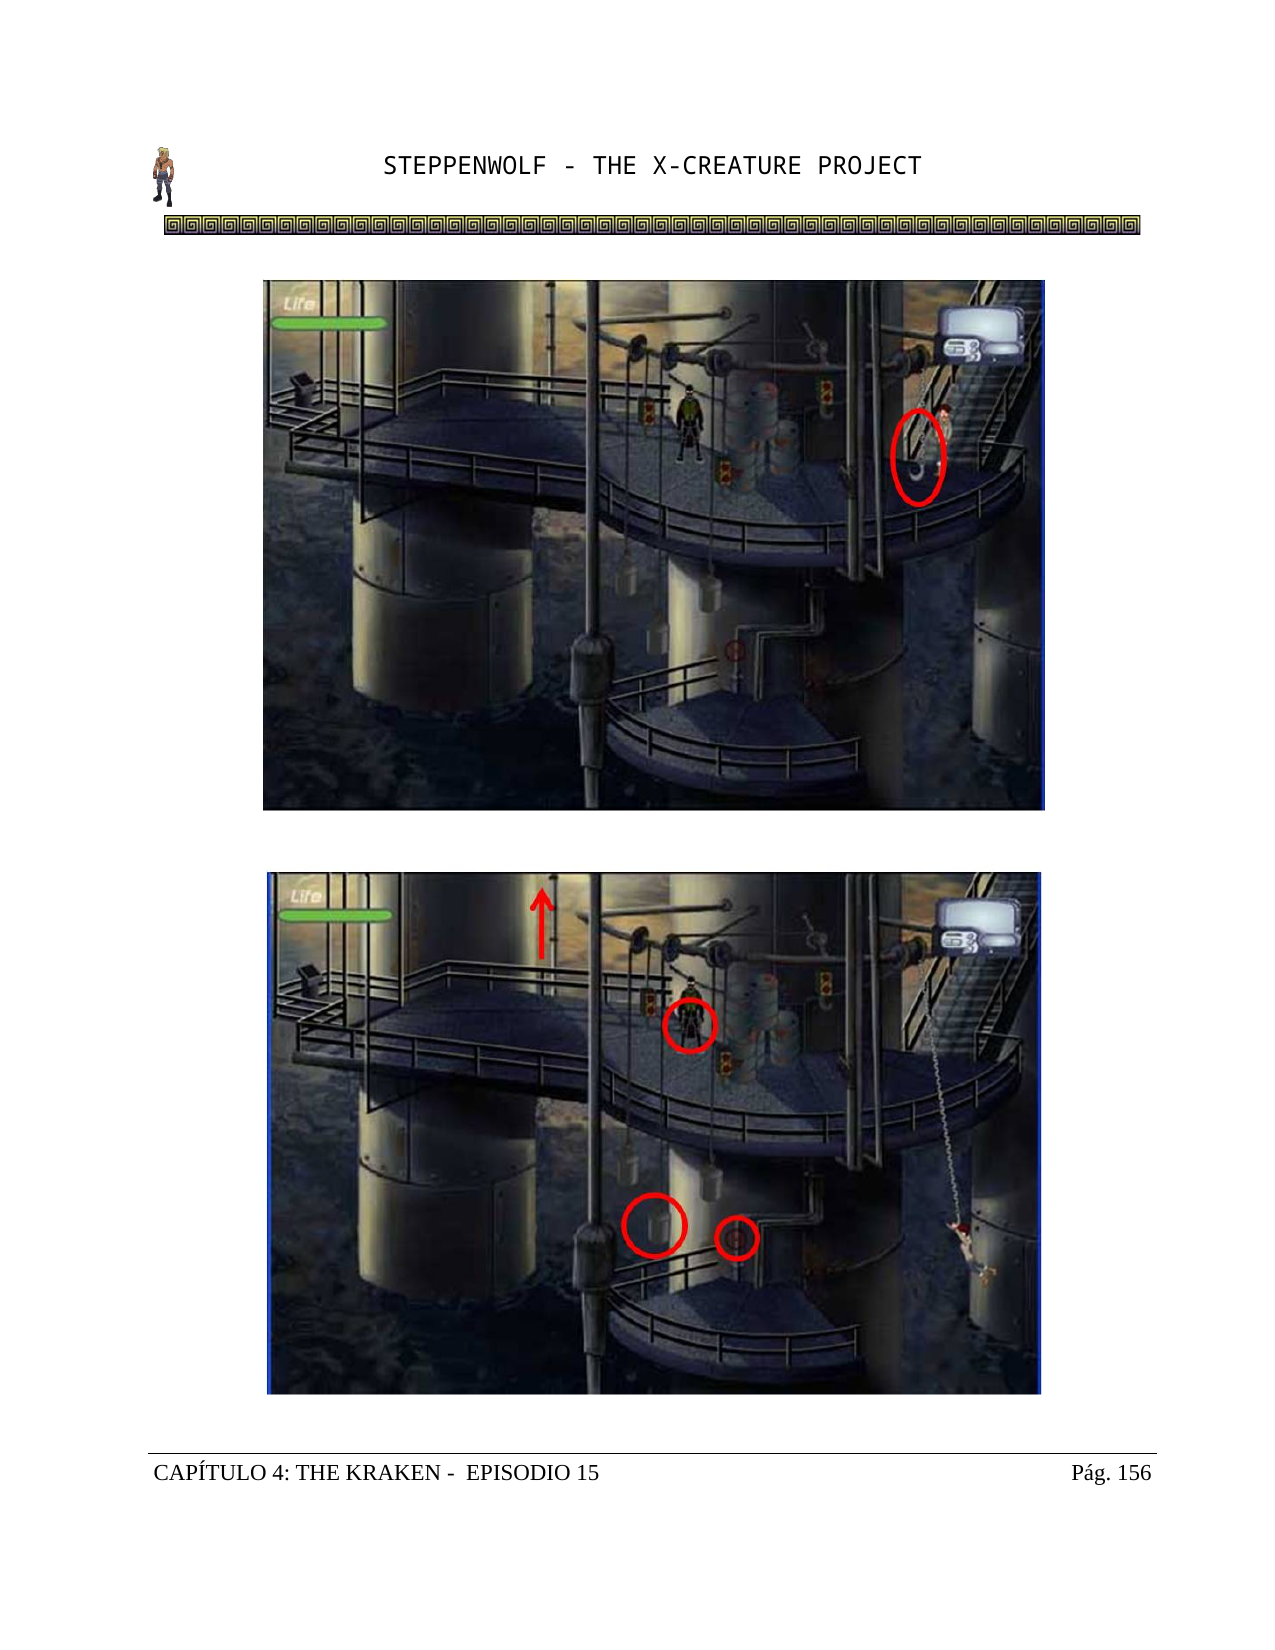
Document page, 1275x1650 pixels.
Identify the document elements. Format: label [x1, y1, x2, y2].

picture [147, 147, 181, 207]
picture [262, 279, 1045, 811]
picture [266, 863, 1042, 1395]
picture [164, 215, 1141, 235]
